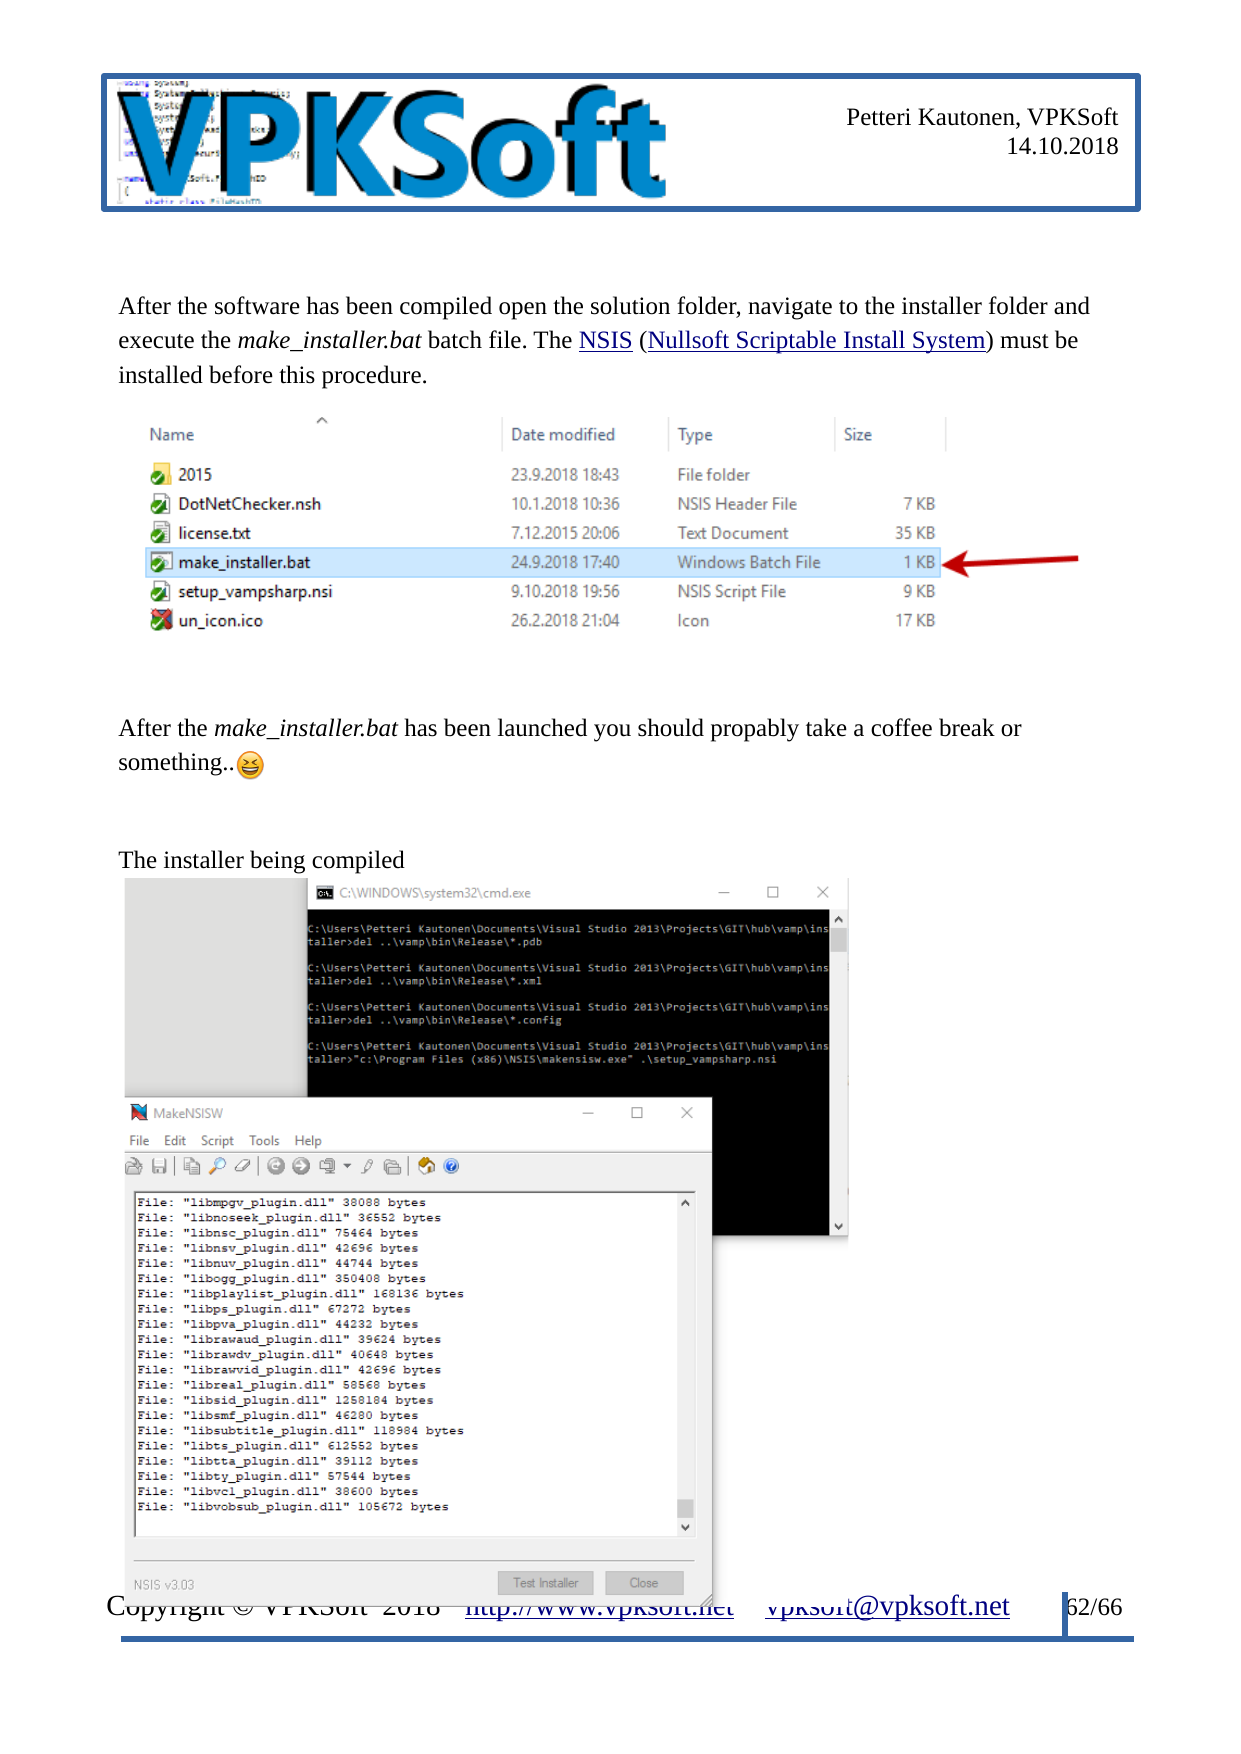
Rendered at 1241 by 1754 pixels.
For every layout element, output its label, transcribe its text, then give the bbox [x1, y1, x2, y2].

picture [126, 417, 1131, 707]
text After the make_installer.bat has been launched you should propably take a coffee break or something.. [118, 409, 1122, 776]
picture [124, 878, 849, 1607]
text The installer being compiled [118, 845, 1122, 874]
picture [116, 81, 672, 204]
picture [235, 750, 265, 780]
text After the software has been compiled open the solution folder, navigate to the installer folder and execute the make_installer.bat batch file. The NSIS (Nullsoft Scriptable Install System) must be installed before this procedure. [118, 291, 1122, 389]
